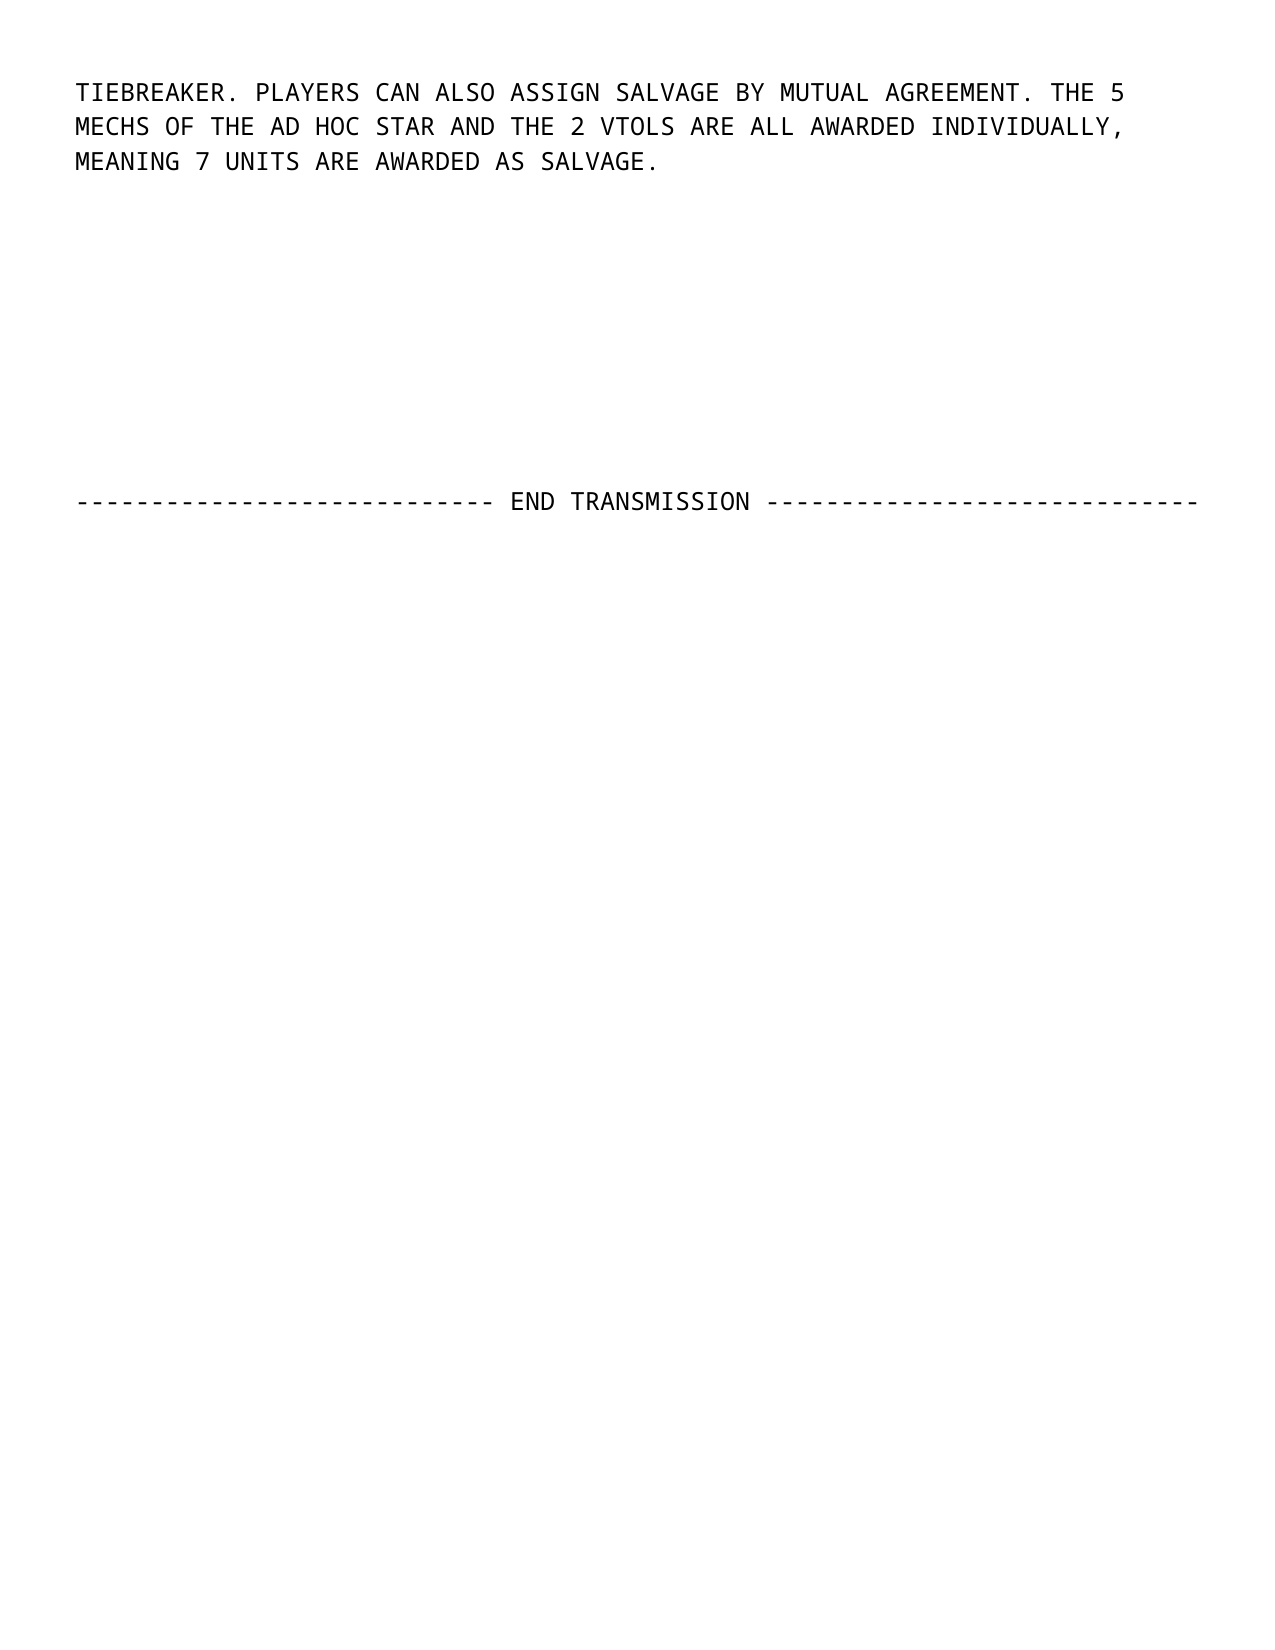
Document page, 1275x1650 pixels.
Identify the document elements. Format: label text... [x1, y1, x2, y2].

text TIEBREAKER. PLAYERS CAN ALSO ASSIGN SALVAGE BY MUTUAL AGREEMENT. THE 5 MECHS OF THE AD HOC STAR AND THE 2 VTOLS ARE ALL AWARDED INDIVIDUALLY, MEANING 7 UNITS ARE AWARDED AS SALVAGE. [75, 75, 1200, 177]
text ---------------------------- END TRANSMISSION ----------------------------- [75, 484, 1200, 518]
